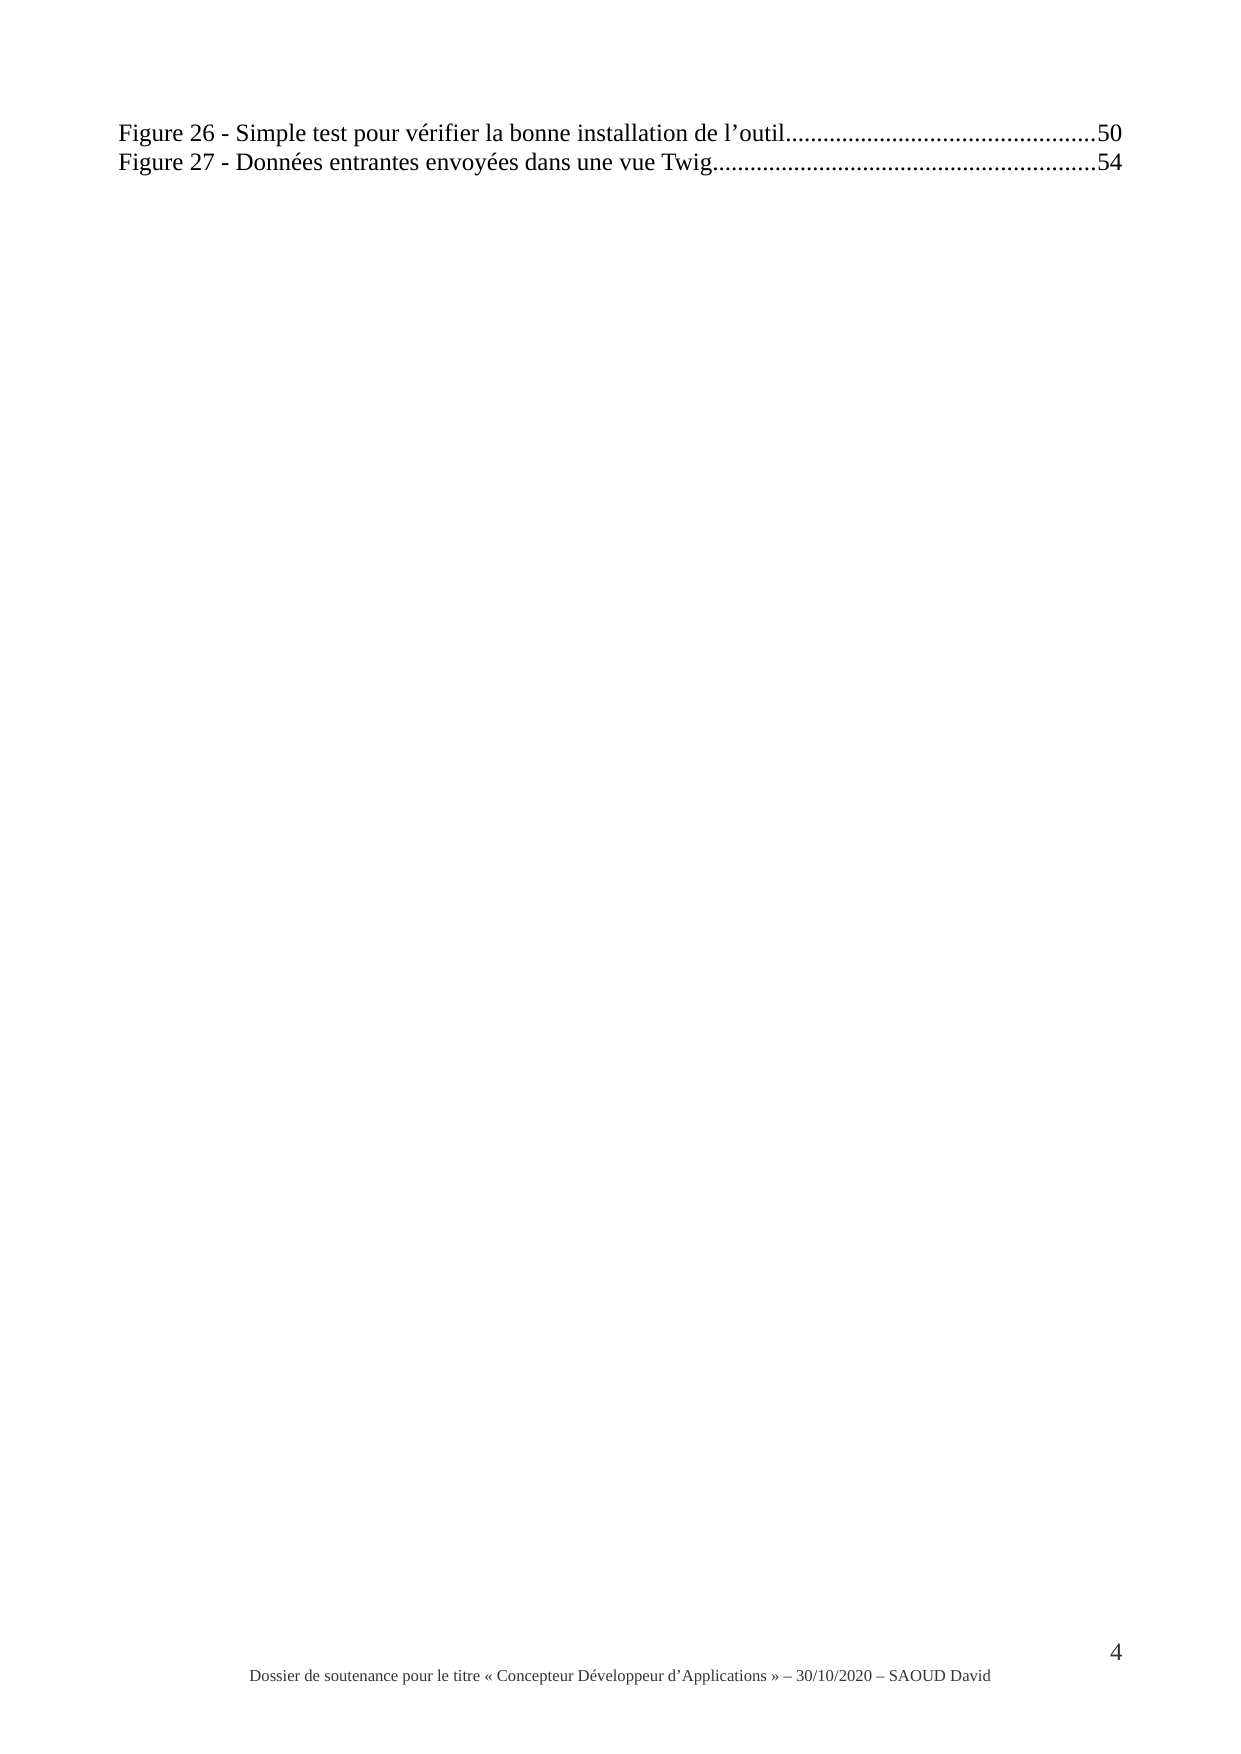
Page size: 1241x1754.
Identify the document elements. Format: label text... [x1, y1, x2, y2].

text Figure 27 - Données entrantes envoyées dans une vue Twig 54 [118, 147, 1122, 176]
text Figure 26 - Simple test pour vérifier la bonne installation de l’outil 50 [118, 118, 1122, 147]
